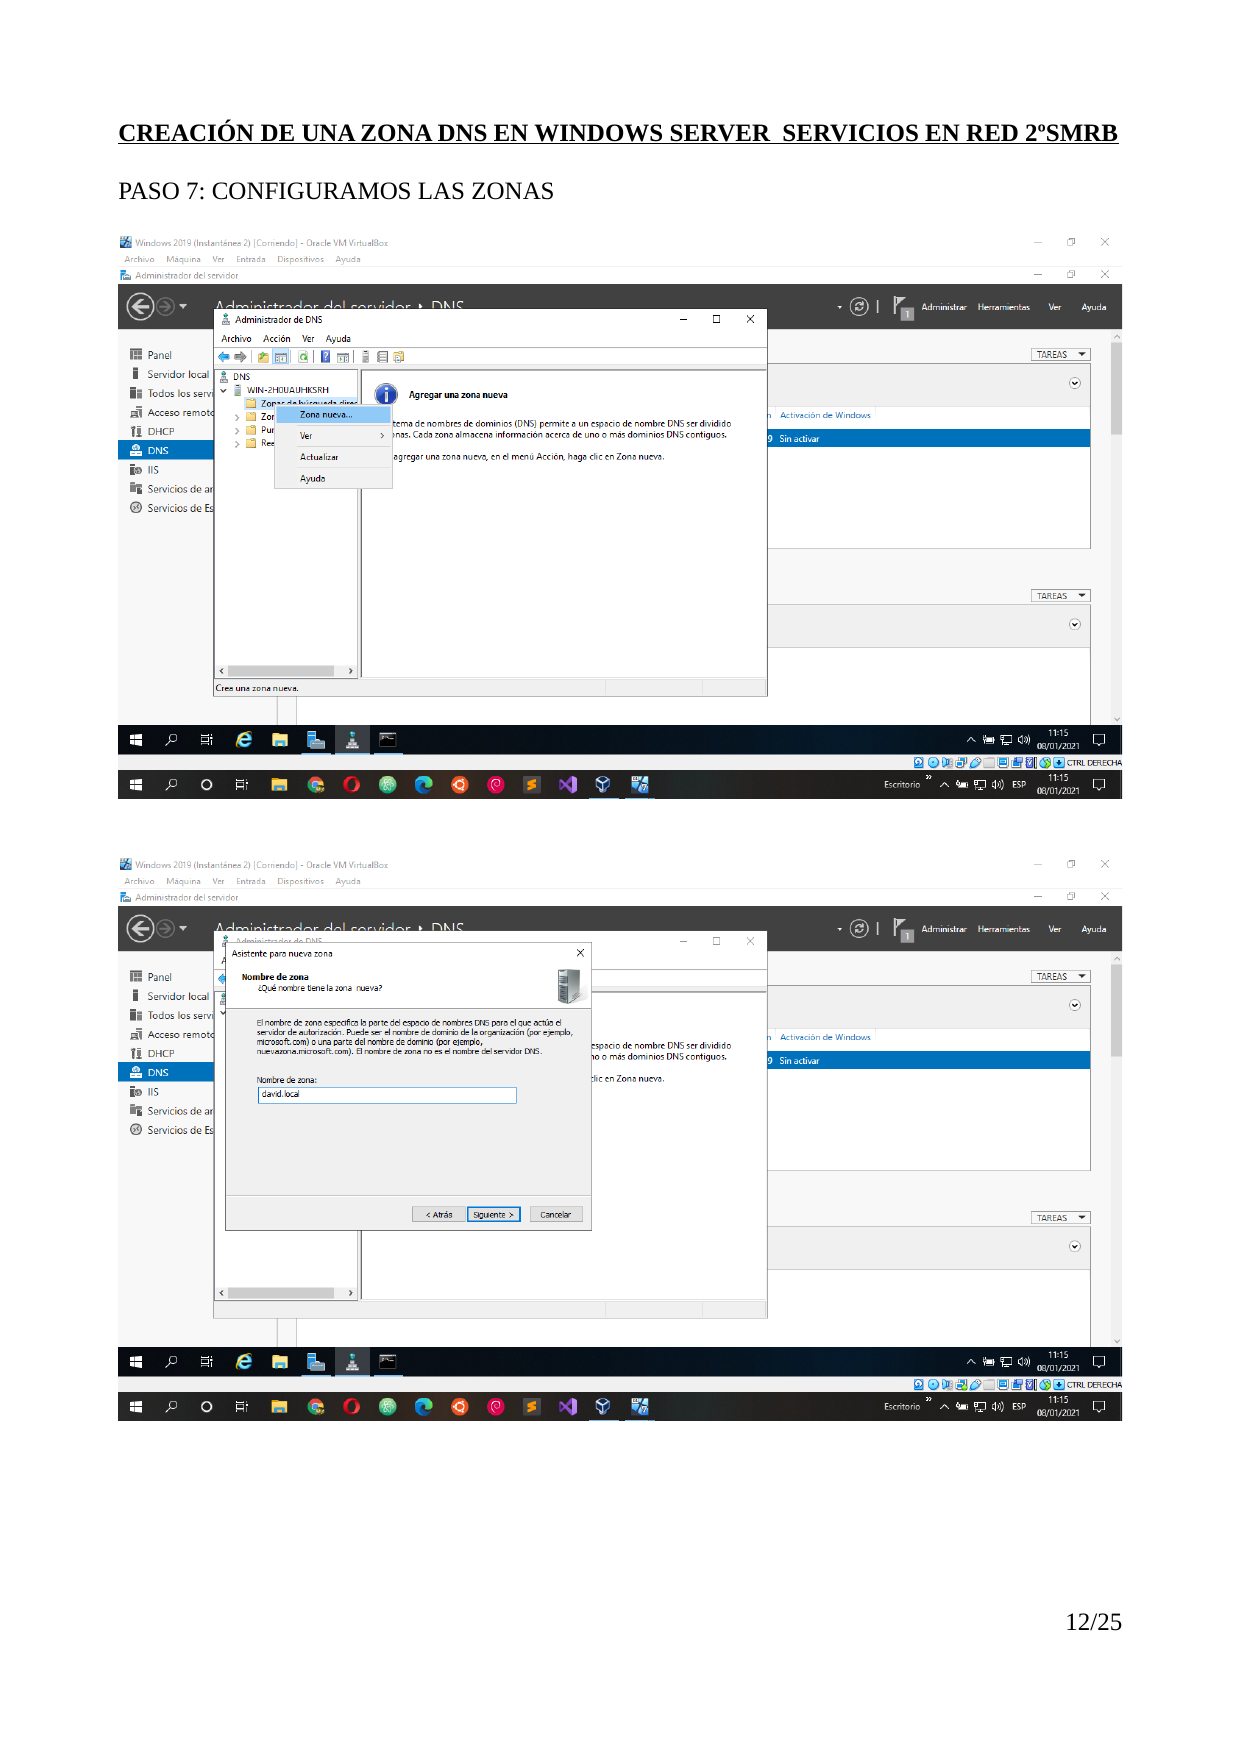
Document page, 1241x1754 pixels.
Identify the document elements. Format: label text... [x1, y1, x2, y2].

picture [118, 856, 1123, 1421]
picture [118, 234, 1123, 799]
text PASO 7: CONFIGURAMOS LAS ZONAS [118, 176, 1122, 205]
